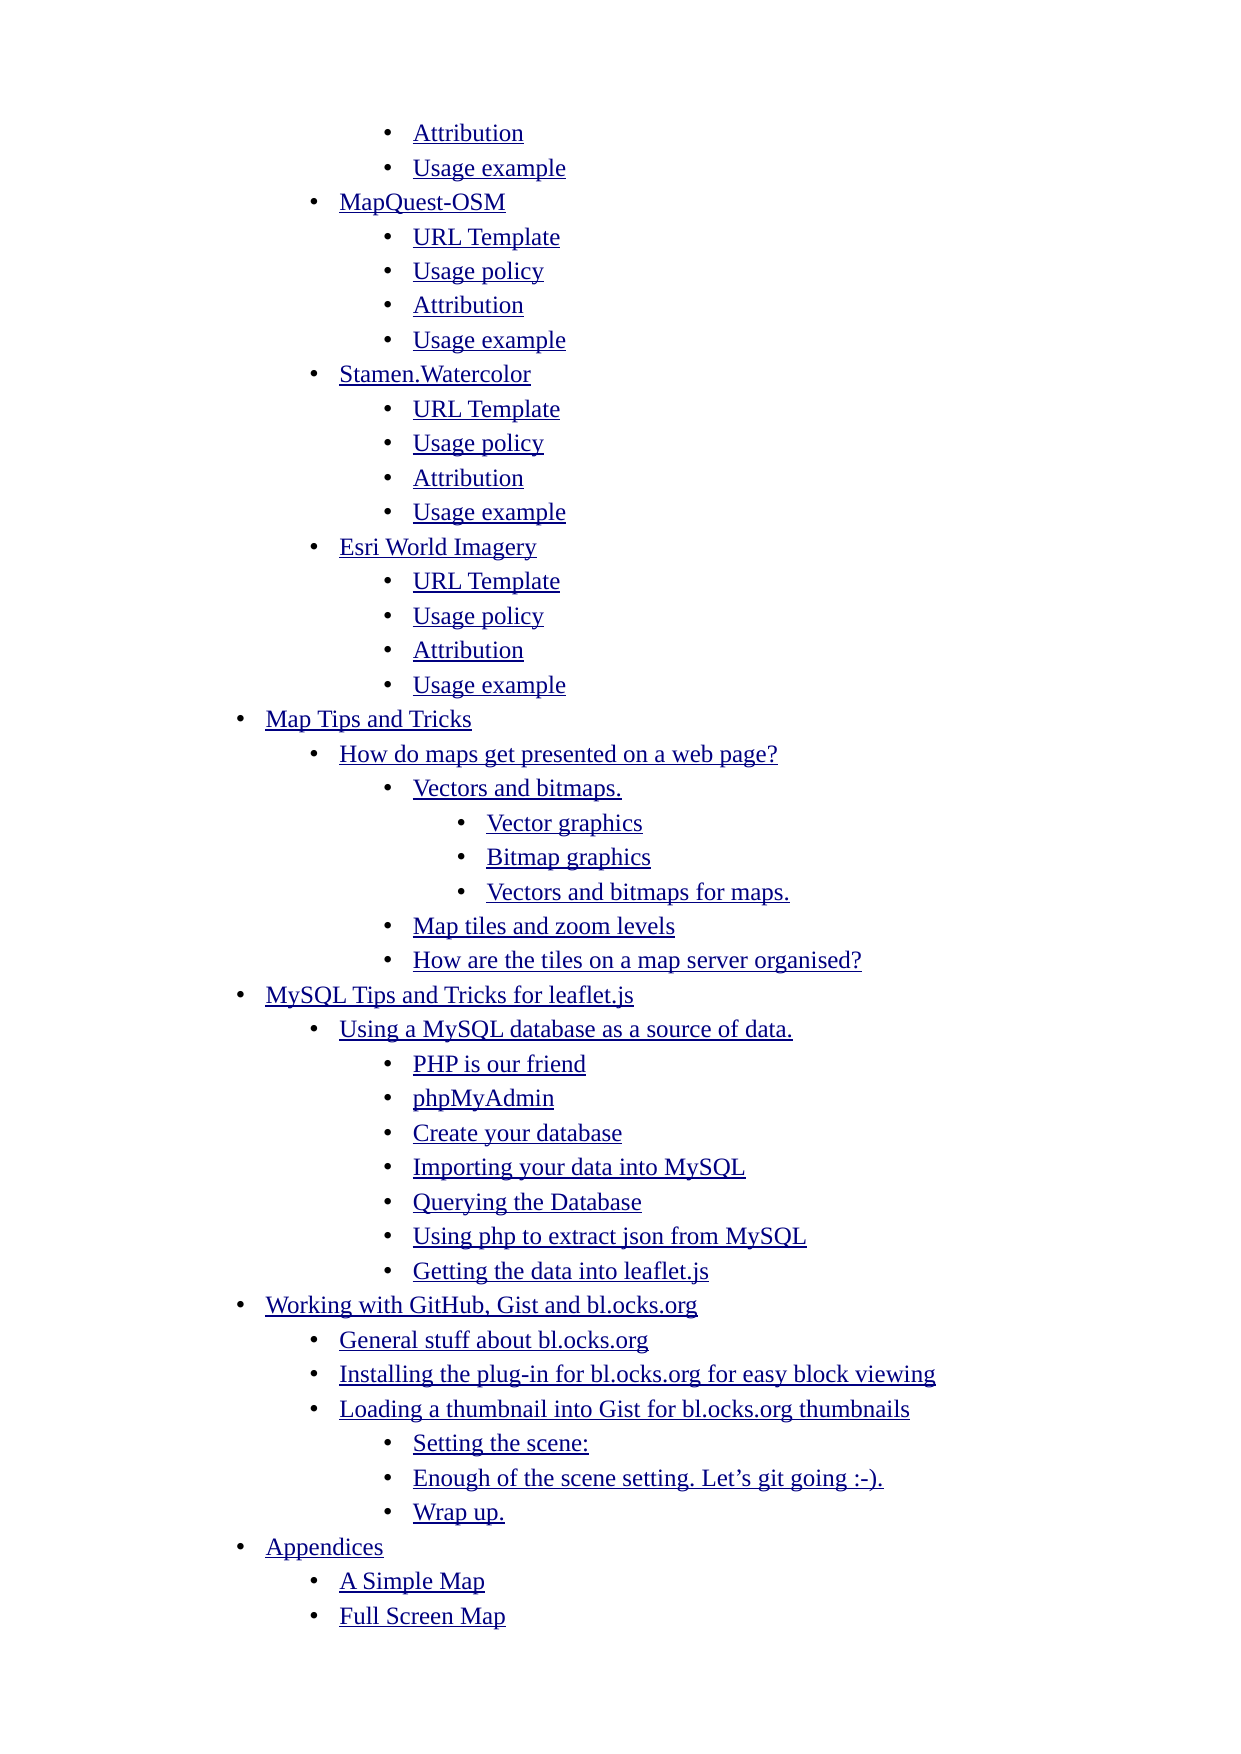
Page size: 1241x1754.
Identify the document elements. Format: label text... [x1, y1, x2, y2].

list Importing your data into MySQL [383, 1152, 1122, 1181]
list Attribution [383, 118, 1122, 147]
list Create your database [383, 1118, 1122, 1147]
list phpMyAdmin [383, 1083, 1122, 1112]
list MapQuest-OSM [309, 187, 1122, 216]
list Attribution [383, 635, 1122, 664]
list Getting the data into leaflet.js [383, 1256, 1122, 1285]
list PHP is our friend [383, 1049, 1122, 1078]
list A Simple Map [309, 1566, 1122, 1595]
list Usage example [383, 325, 1122, 354]
list Setting the scene: [383, 1428, 1122, 1457]
list Usage policy [383, 256, 1122, 285]
list Querying the Database [383, 1187, 1122, 1216]
list Map tiles and zoom levels [383, 911, 1122, 940]
list Appendices [236, 1532, 1122, 1561]
list URL Template [383, 222, 1122, 250]
list Vectors and bitmaps. [383, 773, 1122, 802]
list Usage policy [383, 428, 1122, 457]
list Bitmap graphics [457, 842, 1122, 871]
list Esri World Imagery [309, 532, 1122, 561]
list Vector graphics [457, 808, 1122, 836]
list Stamen.Watercolor [309, 359, 1122, 388]
list Usage example [383, 670, 1122, 698]
list URL Template [383, 394, 1122, 423]
list Attribution [383, 463, 1122, 492]
list How are the tiles on a map server organised? [383, 946, 1122, 974]
list Using php to extract json from MySQL [383, 1221, 1122, 1250]
list Usage example [383, 497, 1122, 526]
list Installing the plug-in for bl.ocks.org for easy block viewing [309, 1359, 1122, 1388]
list Loading a thumbnail into Gist for bl.ocks.org thumbnails [309, 1394, 1122, 1423]
list Usage example [383, 153, 1122, 181]
list Full Screen Map [309, 1601, 1122, 1629]
list Working with GitHub, Gist and bl.ocks.org [236, 1290, 1122, 1319]
list Using a MySQL database as a source of data. [309, 1014, 1122, 1043]
list Usage policy [383, 601, 1122, 629]
list General stuff about bl.ocks.org [309, 1325, 1122, 1354]
list Vectors and bitmaps for maps. [457, 877, 1122, 905]
list MySQL Tips and Tricks for leaflet.js [236, 980, 1122, 1009]
list Enough of the scene setting. Let’s git going :-). [383, 1463, 1122, 1492]
list URL Template [383, 566, 1122, 595]
list Attribution [383, 291, 1122, 319]
list How do maps get presented on a web page? [309, 739, 1122, 767]
list Wrap up. [383, 1497, 1122, 1526]
list Map Tips and Tricks [236, 704, 1122, 733]
